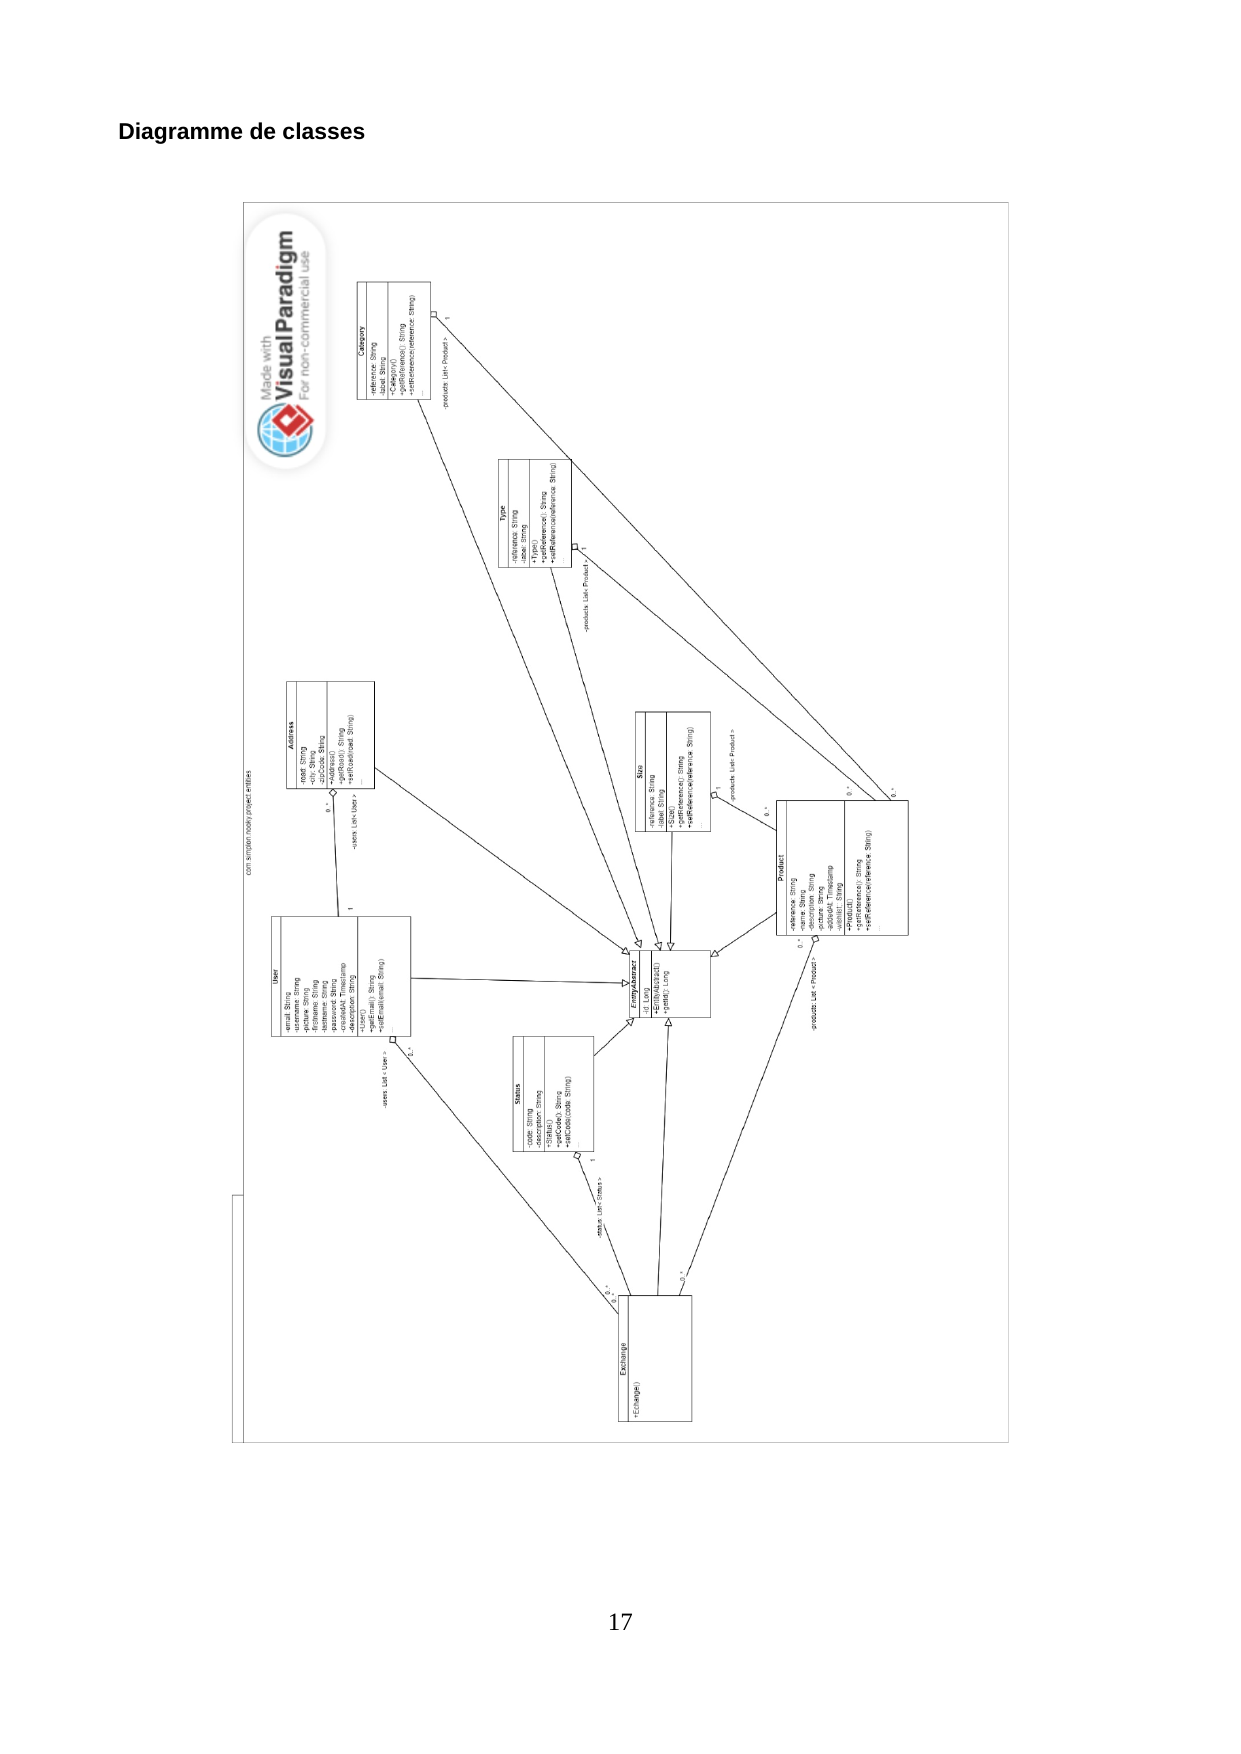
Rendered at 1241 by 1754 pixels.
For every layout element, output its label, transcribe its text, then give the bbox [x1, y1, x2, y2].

picture [232, 203, 1009, 1442]
subtitle Diagramme de classes [118, 118, 1122, 144]
